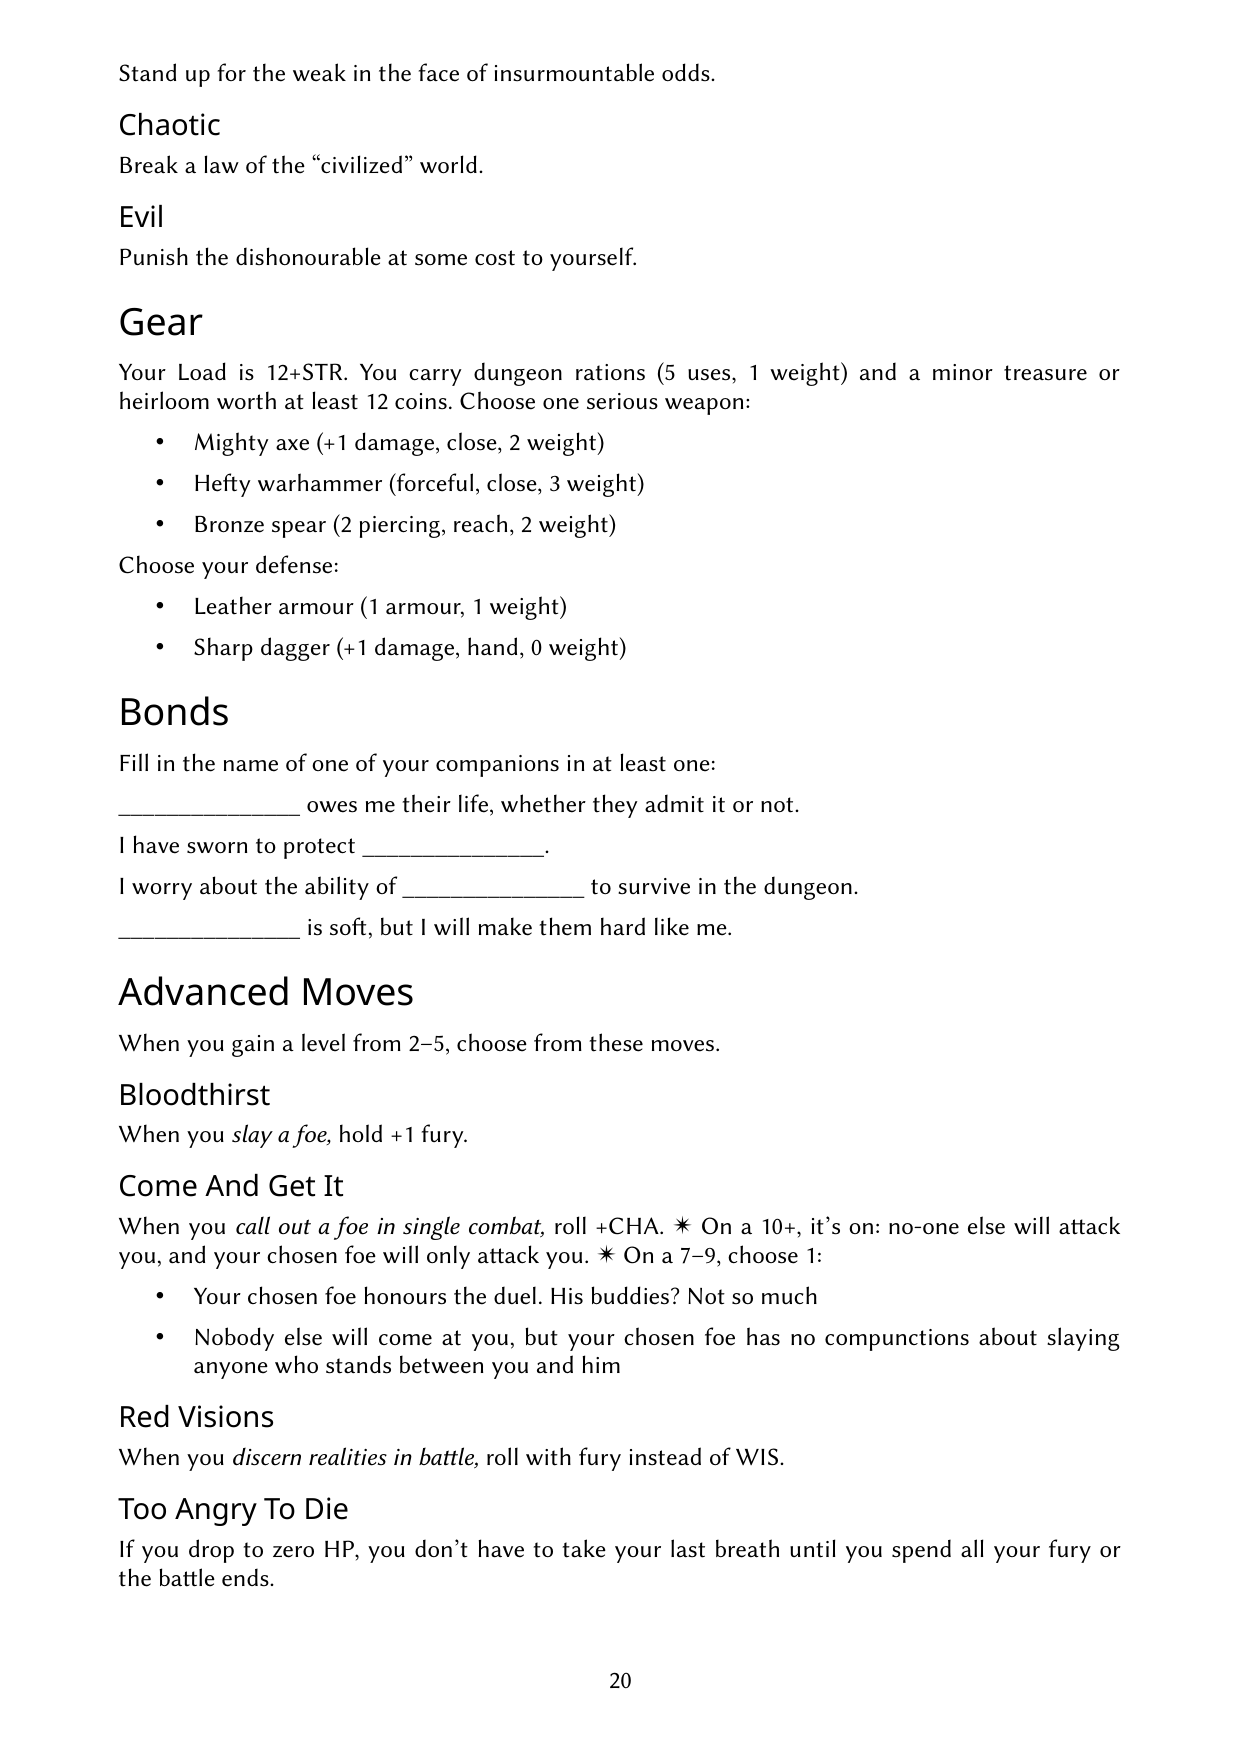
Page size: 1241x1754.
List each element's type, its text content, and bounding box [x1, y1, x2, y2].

text Choose your defense: [118, 551, 1122, 580]
subtitle Too Angry To Die [118, 1488, 1122, 1528]
text _______________ owes me their life, whether they admit it or not. [118, 790, 1122, 818]
text When you gain a level from 2–5, choose from these moves. [118, 1029, 1122, 1057]
list Hefty warhammer (forceful, close, 3 weight) [156, 469, 1122, 498]
subtitle Gear [118, 295, 1122, 346]
list Your chosen foe honours the duel. His buddies? Not so much [156, 1282, 1122, 1311]
text I have sworn to protect _______________. [118, 831, 1122, 859]
subtitle Red Visions [118, 1397, 1122, 1436]
subtitle Chaotic [118, 104, 1122, 144]
text When you call out a foe in single combat, roll +CHA. ✴ On a 10+, it’s on: no-one else will attack you, and your chosen foe will only attack you. ✴ On a 7–9, choose 1: [118, 1212, 1122, 1269]
subtitle Advanced Moves [118, 965, 1122, 1016]
subtitle Evil [118, 196, 1122, 236]
text _______________ is soft, but I will make them hard like me. [118, 913, 1122, 942]
text Stand up for the weak in the face of insurmountable odds. [118, 59, 1122, 88]
text I worry about the ability of _______________ to survive in the dungeon. [118, 872, 1122, 901]
list Sharp dagger (+1 damage, hand, 0 weight) [156, 633, 1122, 662]
text Your Load is 12+STR. You carry dungeon rations (5 uses, 1 weight) and a minor treasure or heirloom worth at least 12 coins. Choose one serious weapon: [118, 358, 1122, 416]
list Bronze spear (2 piercing, reach, 2 weight) [156, 510, 1122, 539]
text When you slay a foe, hold +1 fury. [118, 1121, 1122, 1149]
text When you discern realities in battle, roll with fury instead of WIS. [118, 1443, 1122, 1472]
list Nobody else will come at you, but your chosen foe has no compunctions about slaying anyone who stands between you and him [156, 1323, 1122, 1380]
subtitle Bloodthirst [118, 1074, 1122, 1113]
subtitle Come And Get It [118, 1166, 1122, 1205]
text Break a law of the “civilized” world. [118, 151, 1122, 179]
text If you drop to zero HP, you don’t have to take your last breath until you spend all your fury or the battle ends. [118, 1535, 1122, 1592]
list Mighty axe (+1 damage, close, 2 weight) [156, 428, 1122, 457]
list Leather armour (1 armour, 1 weight) [156, 592, 1122, 621]
text Punish the dishonourable at some cost to yourself. [118, 243, 1122, 271]
subtitle Bonds [118, 685, 1122, 736]
text Fill in the name of one of your companions in at least one: [118, 749, 1122, 777]
